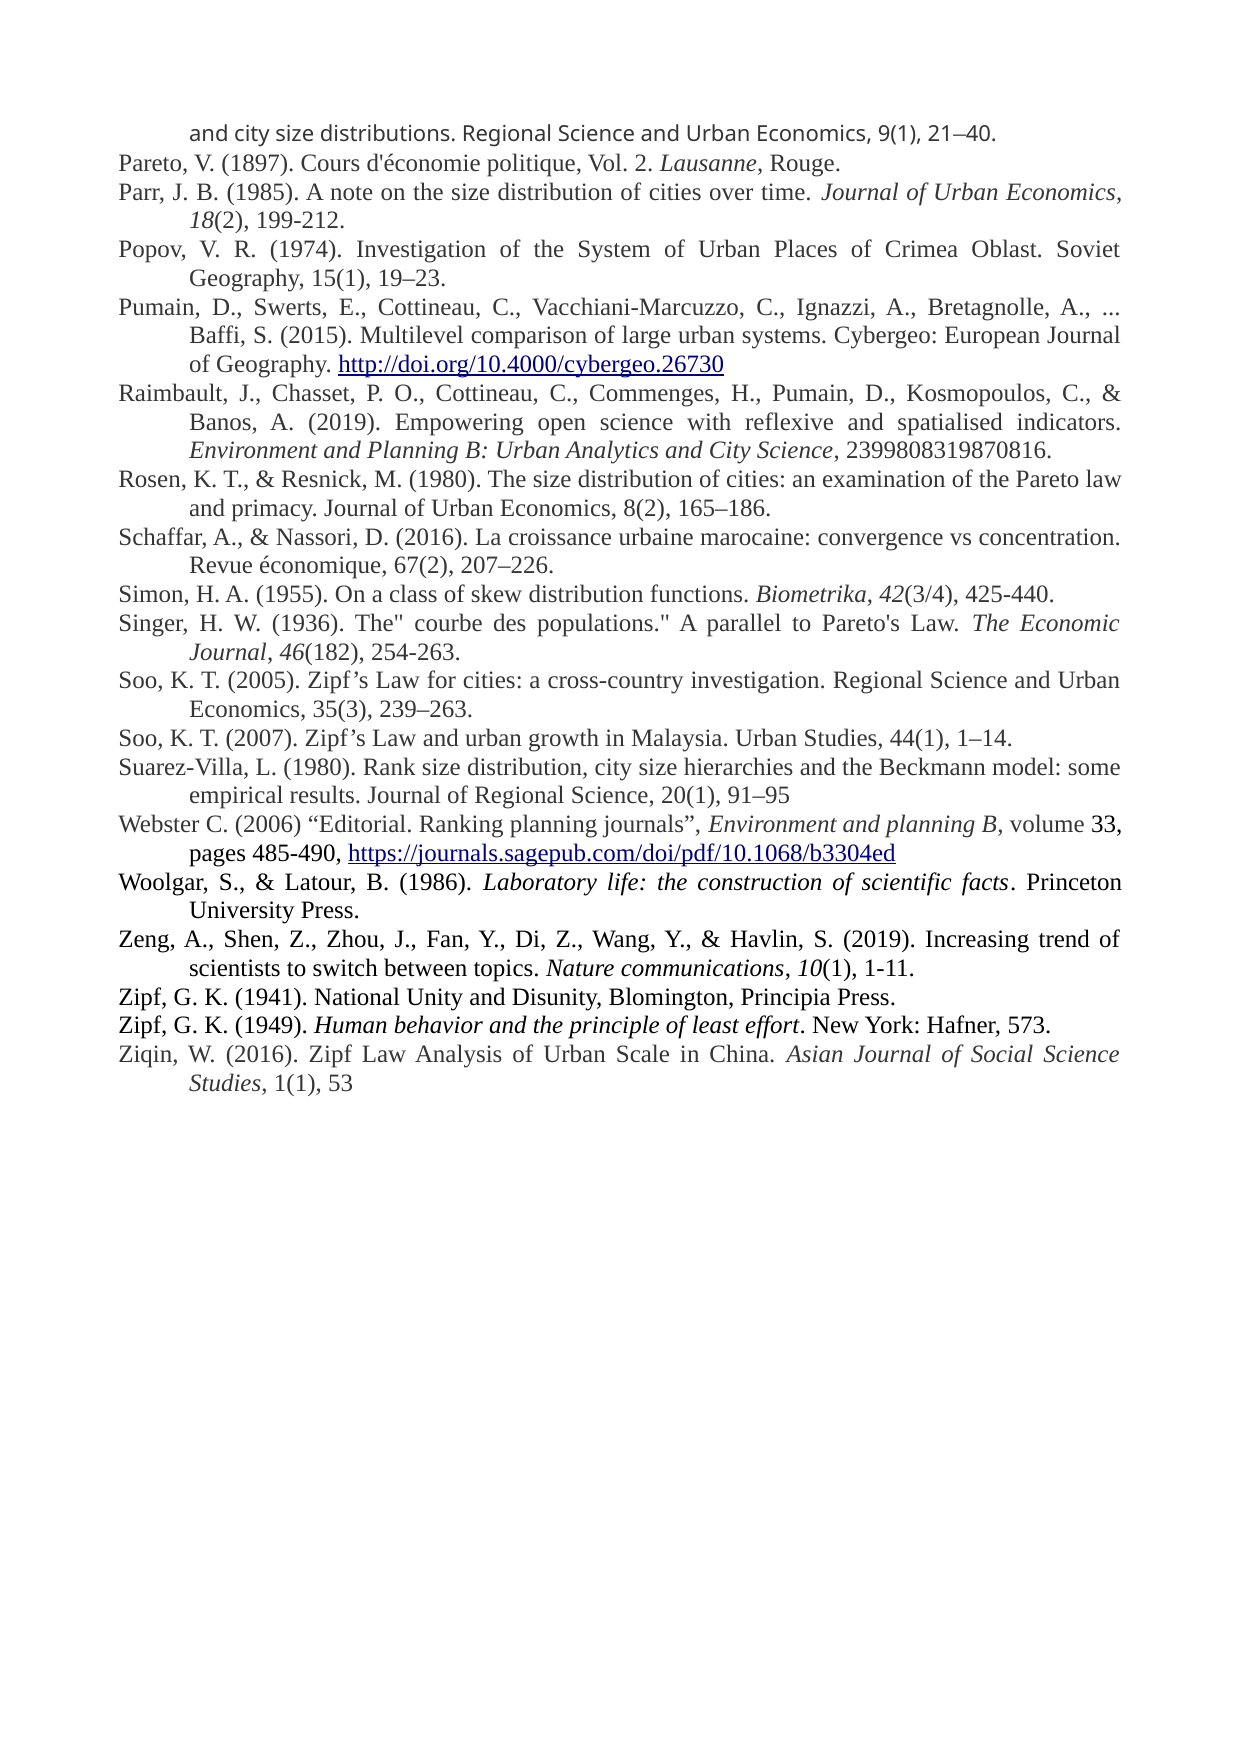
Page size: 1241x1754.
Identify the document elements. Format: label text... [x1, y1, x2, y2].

text Rosen, K. T., & Resnick, M. (1980). The size distribution of cities: an examination of the Pareto law and primacy. Journal of Urban Economics, 8(2), 165–186. [118, 464, 1122, 522]
text Ziqin, W. (2016). Zipf Law Analysis of Urban Scale in China. Asian Journal of Social Science Studies, 1(1), 53 [118, 1039, 1122, 1097]
text Pareto, V. (1897). Cours d'économie politique, Vol. 2. Lausanne, Rouge. [118, 148, 1122, 177]
text Zipf, G. K. (1949). Human behavior and the principle of least effort. New York: Hafner, 573. [118, 1011, 1122, 1039]
text Zipf, G. K. (1941). National Unity and Disunity, Blomington, Principia Press. [118, 982, 1122, 1011]
text Suarez-Villa, L. (1980). Rank size distribution, city size hierarchies and the Beckmann model: some empirical results. Journal of Regional Science, 20(1), 91–95 [118, 752, 1122, 809]
text Schaffar, A., & Nassori, D. (2016). La croissance urbaine marocaine: convergence vs concentration. Revue économique, 67(2), 207–226. [118, 522, 1122, 579]
text Soo, K. T. (2005). Zipf’s Law for cities: a cross-country investigation. Regional Science and Urban Economics, 35(3), 239–263. [118, 666, 1122, 723]
text Pumain, D., Swerts, E., Cottineau, C., Vacchiani-Marcuzzo, C., Ignazzi, A., Bretagnolle, A., ... Baffi, S. (2015). Multilevel comparison of large urban systems. Cybergeo: European Journal of Geography. http://doi.org/10.4000/cybergeo.26730 [118, 292, 1122, 378]
text Simon, H. A. (1955). On a class of skew distribution functions. Biometrika, 42(3/4), 425-440. [118, 579, 1122, 608]
text Webster C. (2006) “Editorial. Ranking planning journals”, Environment and planning B, volume 33, pages 485-490, https://journals.sagepub.com/doi/pdf/10.1068/b3304ed [118, 809, 1122, 867]
text Raimbault, J., Chasset, P. O., Cottineau, C., Commenges, H., Pumain, D., Kosmopoulos, C., & Banos, A. (2019). Empowering open science with reflexive and spatialised indicators. Environment and Planning B: Urban Analytics and City Science, 2399808319870816. [118, 378, 1122, 464]
text Parr, J. B. (1985). A note on the size distribution of cities over time. Journal of Urban Economics, 18(2), 199-212. [118, 177, 1122, 234]
text and city size distributions. Regional Science and Urban Economics, 9(1), 21–40. [118, 118, 1122, 148]
text Soo, K. T. (2007). Zipf’s Law and urban growth in Malaysia. Urban Studies, 44(1), 1–14. [118, 723, 1122, 752]
text Popov, V. R. (1974). Investigation of the System of Urban Places of Crimea Oblast. Soviet Geography, 15(1), 19–23. [118, 234, 1122, 292]
text Woolgar, S., & Latour, B. (1986). Laboratory life: the construction of scientific facts. Princeton University Press. [118, 867, 1122, 924]
text Zeng, A., Shen, Z., Zhou, J., Fan, Y., Di, Z., Wang, Y., & Havlin, S. (2019). Increasing trend of scientists to switch between topics. Nature communications, 10(1), 1-11. [118, 924, 1122, 982]
text Singer, H. W. (1936). The" courbe des populations." A parallel to Pareto's Law. The Economic Journal, 46(182), 254-263. [118, 608, 1122, 666]
